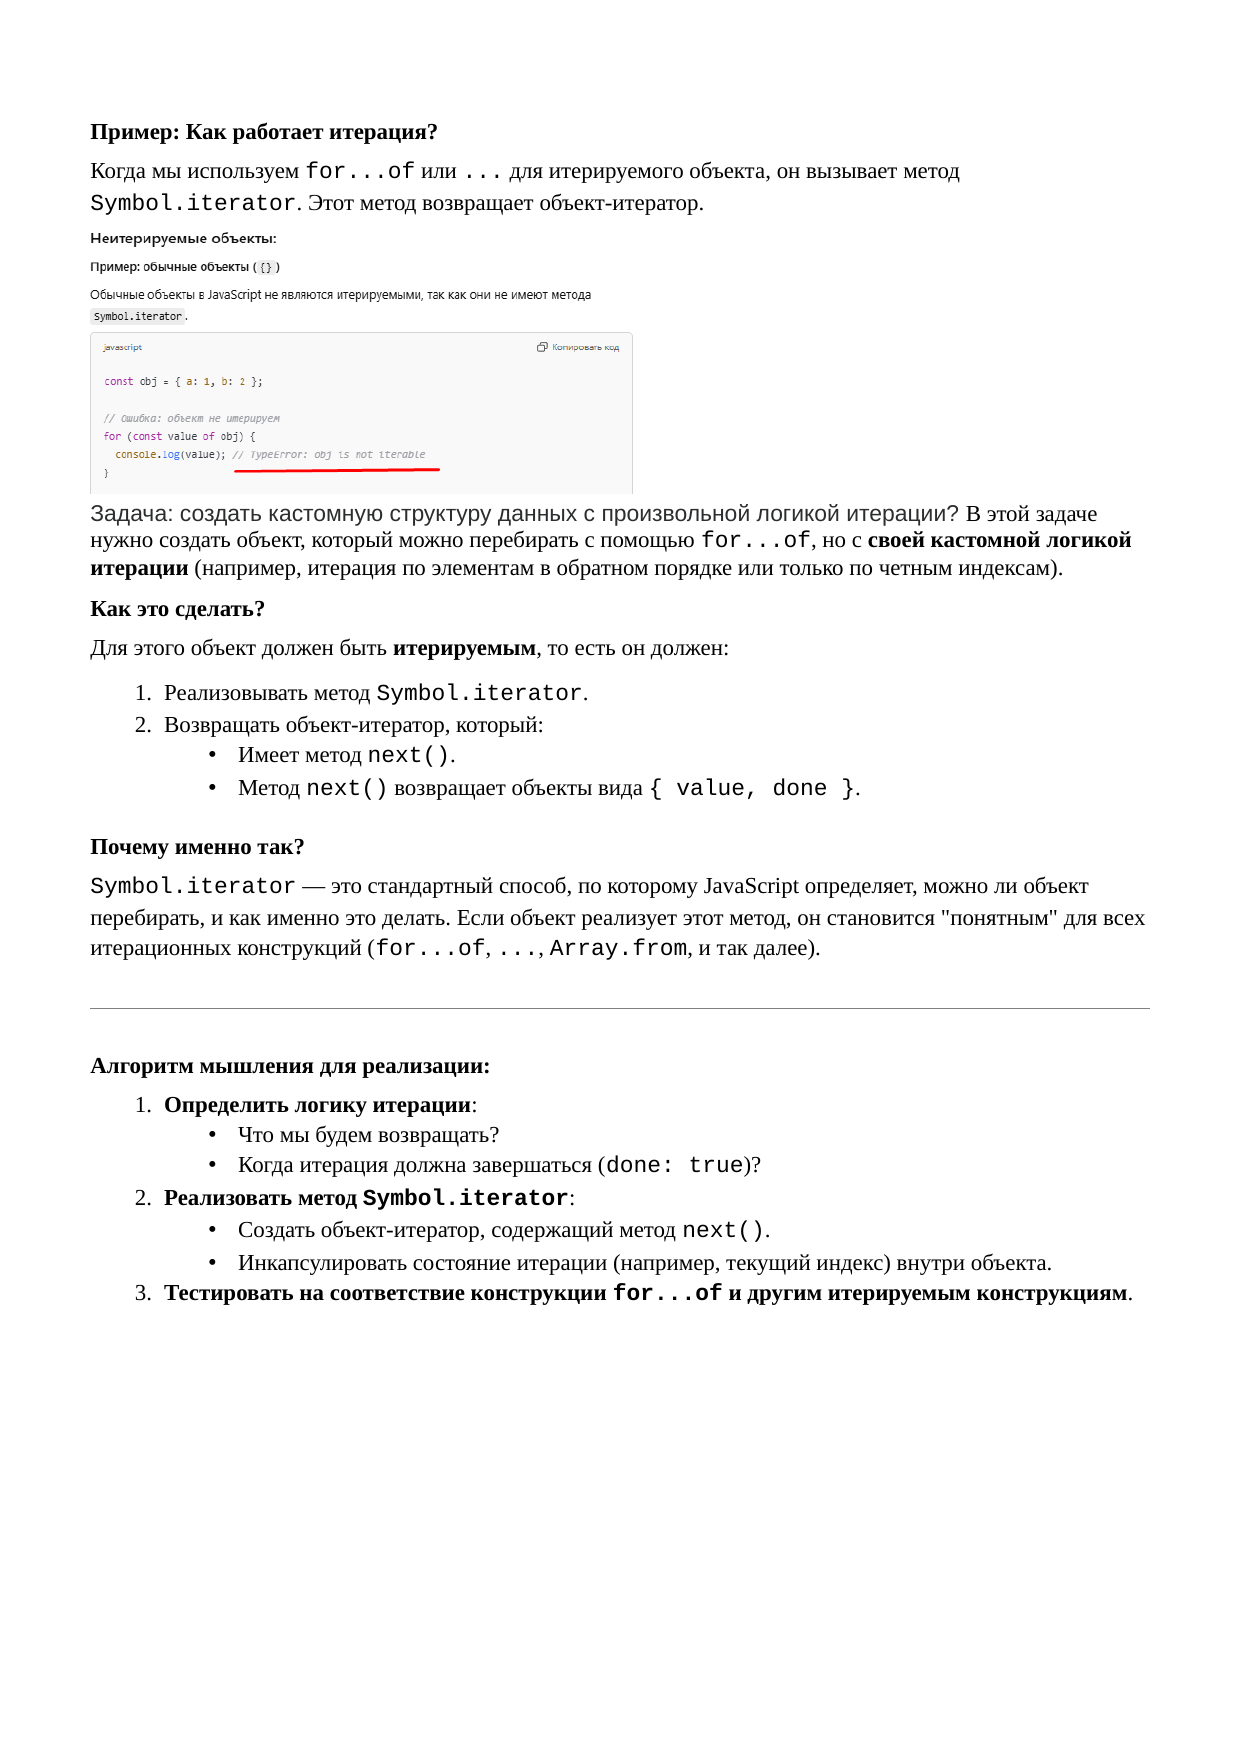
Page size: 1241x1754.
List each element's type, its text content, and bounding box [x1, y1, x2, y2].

text Symbol.iterator — это стандартный способ, по которому JavaScript определяет, можно ли объект перебирать, и как именно это делать. Если объект реализует этот метод, он становится "понятным" для всех итерационных конструкций (for...of, ..., Array.from, и так далее). [90, 872, 1150, 963]
subtitle Алгоритм мышления для реализации: [90, 1052, 1150, 1079]
text Когда мы используем for...of или ... для итерируемого объекта, он вызывает метод Symbol.iterator. Этот метод возвращает объект-итератор. [90, 157, 1150, 217]
list Реализовывать метод Symbol.iterator. [134, 679, 1150, 707]
subtitle Почему именно так? [90, 833, 1150, 860]
list Имеет метод next(). [208, 741, 1150, 770]
list Реализовать метод Symbol.iterator: [134, 1184, 1150, 1212]
list Когда итерация должна завершаться (done: true)? [208, 1152, 1150, 1180]
list Инкапсулировать состояние итерации (например, текущий индекс) внутри объекта. [208, 1249, 1150, 1275]
picture [86, 221, 653, 494]
list Тестировать на соответствие конструкции for...of и другим итерируемым конструкциям. [134, 1279, 1150, 1307]
subtitle Пример: Как работает итерация? [90, 118, 1150, 144]
list Метод next() возвращает объекты вида { value, done }. [208, 774, 1150, 802]
list Определить логику итерации: [134, 1091, 1150, 1117]
list Что мы будем возвращать? [208, 1121, 1150, 1148]
text Задача: создать кастомную структуру данных с произвольной логикой итерации? В этой задаче нужно создать объект, который можно перебирать с помощью for...of, но с своей кастомной логикой итерации (например, итерация по элементам в обратном порядке или только по четным индексам). [90, 499, 1150, 581]
subtitle Как это сделать? [90, 595, 1150, 622]
list Создать объект-итератор, содержащий метод next(). [208, 1216, 1150, 1244]
text Для этого объект должен быть итерируемым, то есть он должен: [90, 634, 1150, 660]
list Возвращать объект-итератор, который: [134, 711, 1150, 738]
